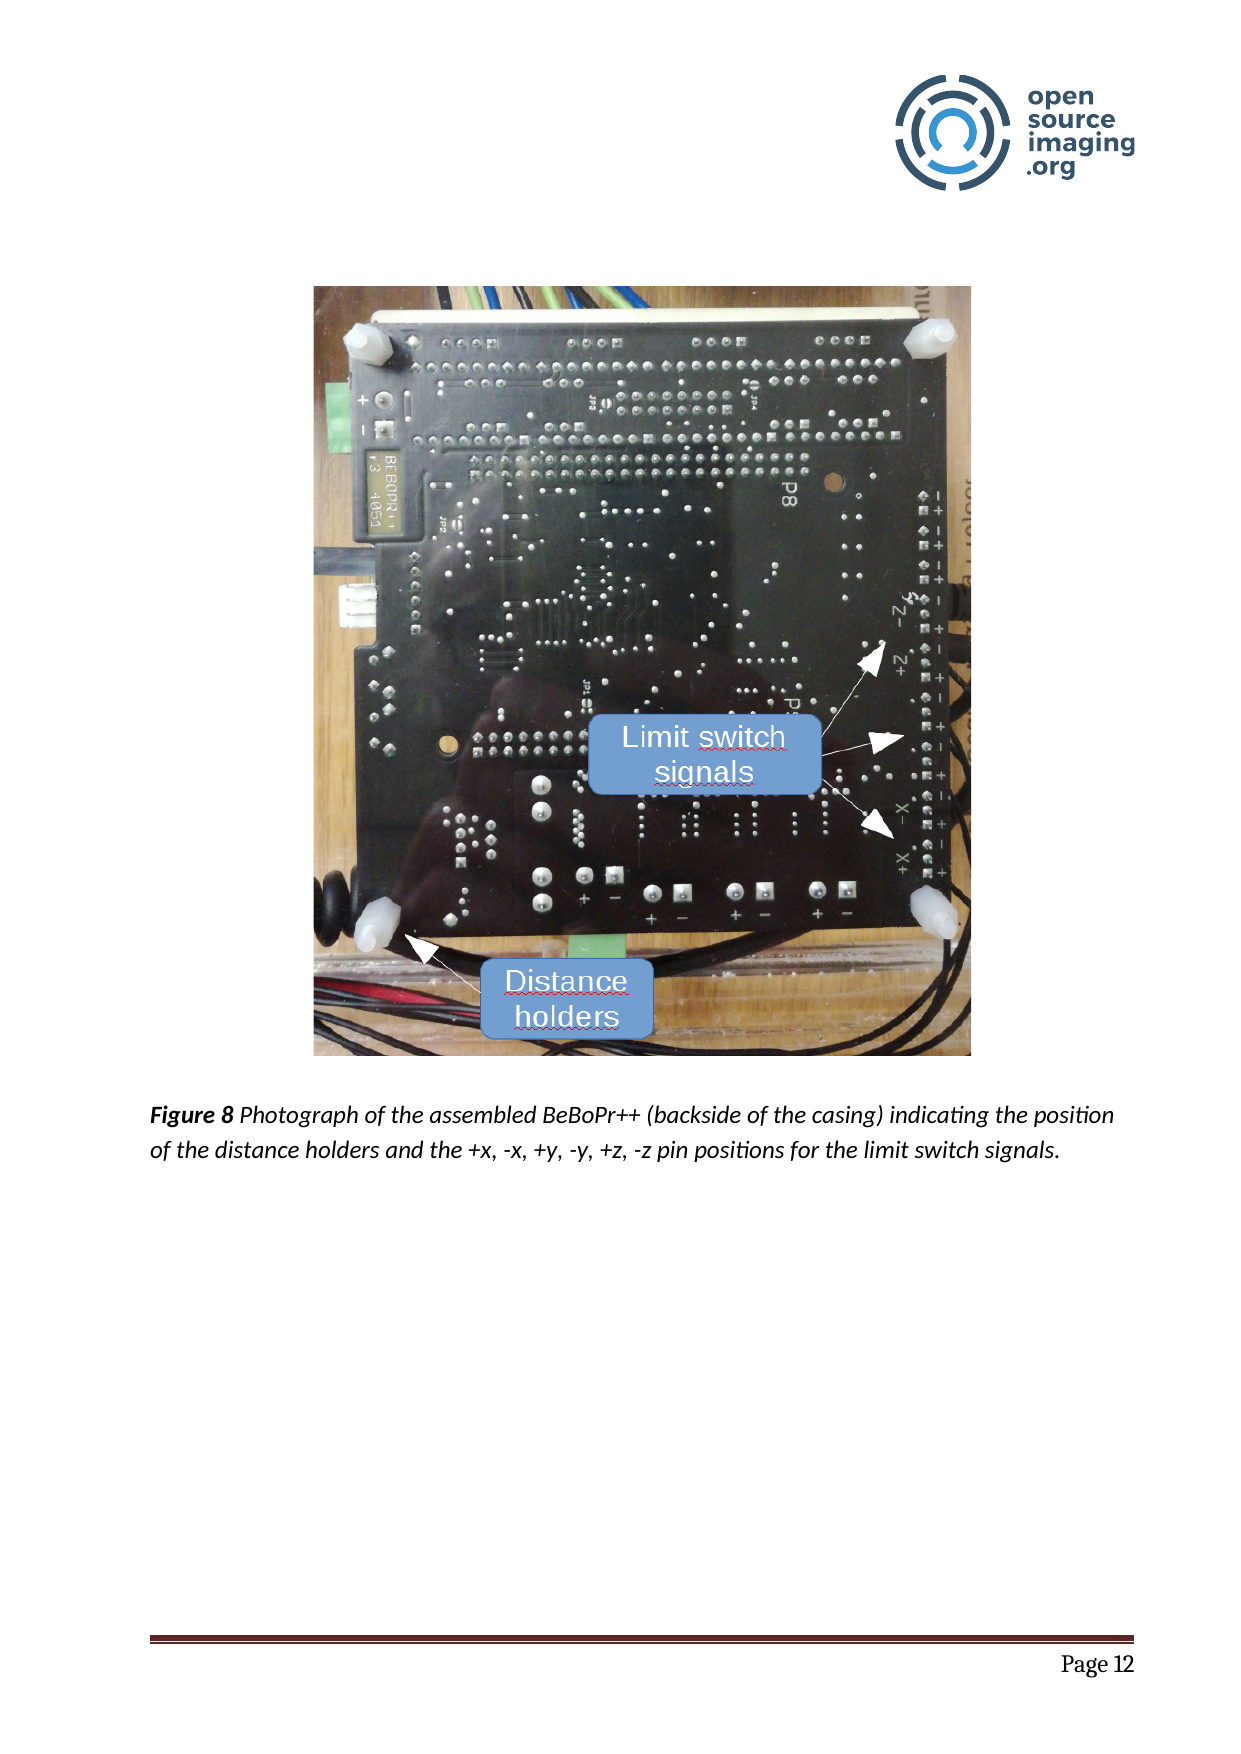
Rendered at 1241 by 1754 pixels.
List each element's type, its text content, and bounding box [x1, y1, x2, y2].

picture [313, 286, 972, 1056]
picture [895, 75, 1135, 191]
list Figure 8 Photograph of the assembled BeBoPr++ (backside of the casing) indicating the position of the distance holders and the +x, -x, +y, -y, +z, -z pin positions for the limit switch signals. [150, 1100, 1134, 1165]
